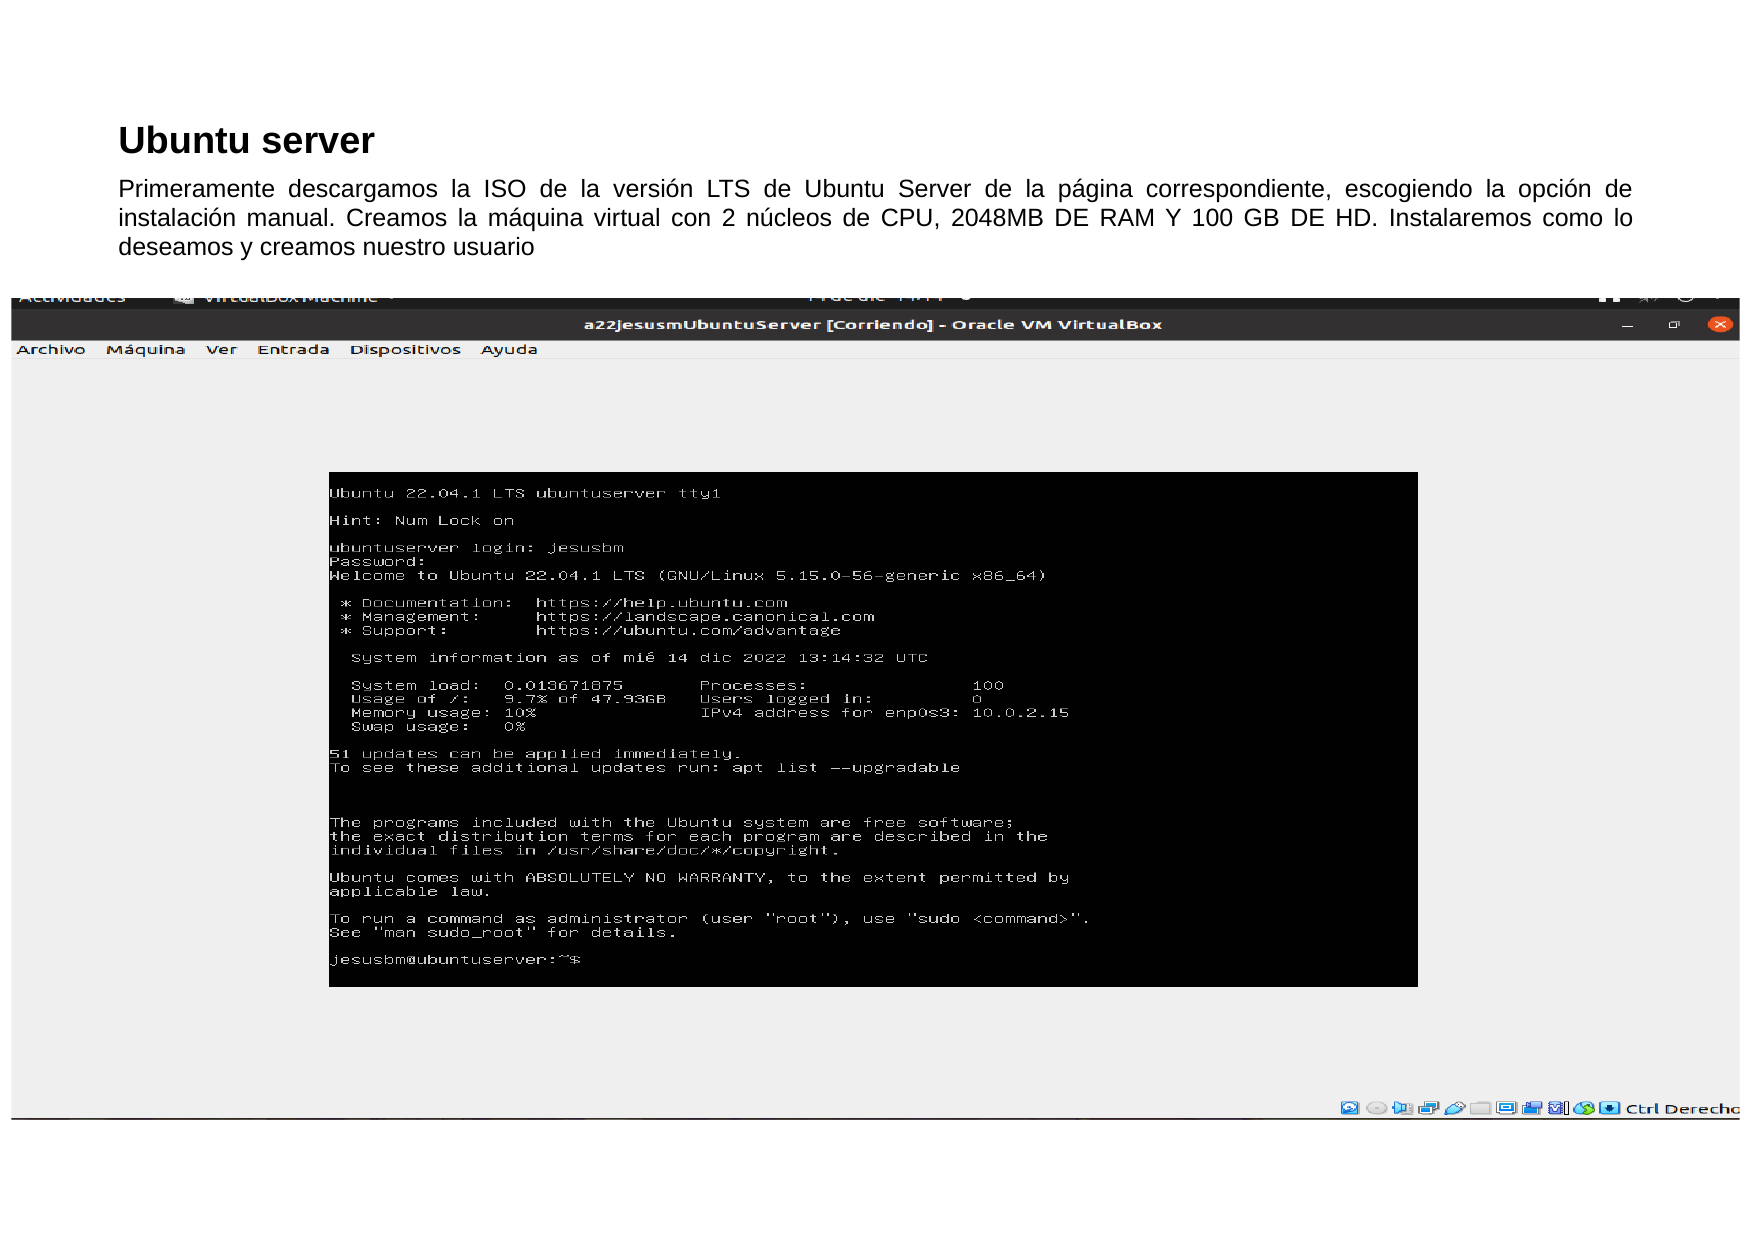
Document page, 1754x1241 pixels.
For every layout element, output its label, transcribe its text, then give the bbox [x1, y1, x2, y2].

subtitle Ubuntu server [118, 118, 1636, 162]
picture [11, 298, 1740, 1120]
text Primeramente descargamos la ISO de la versión LTS de Ubuntu Server de la página correspondiente, escogiendo la opción de instalación manual. Creamos la máquina virtual con 2 núcleos de CPU, 2048MB DE RAM Y 100 GB DE HD. Instalaremos como lo deseamos y creamos nuestro usuario [118, 174, 1636, 261]
